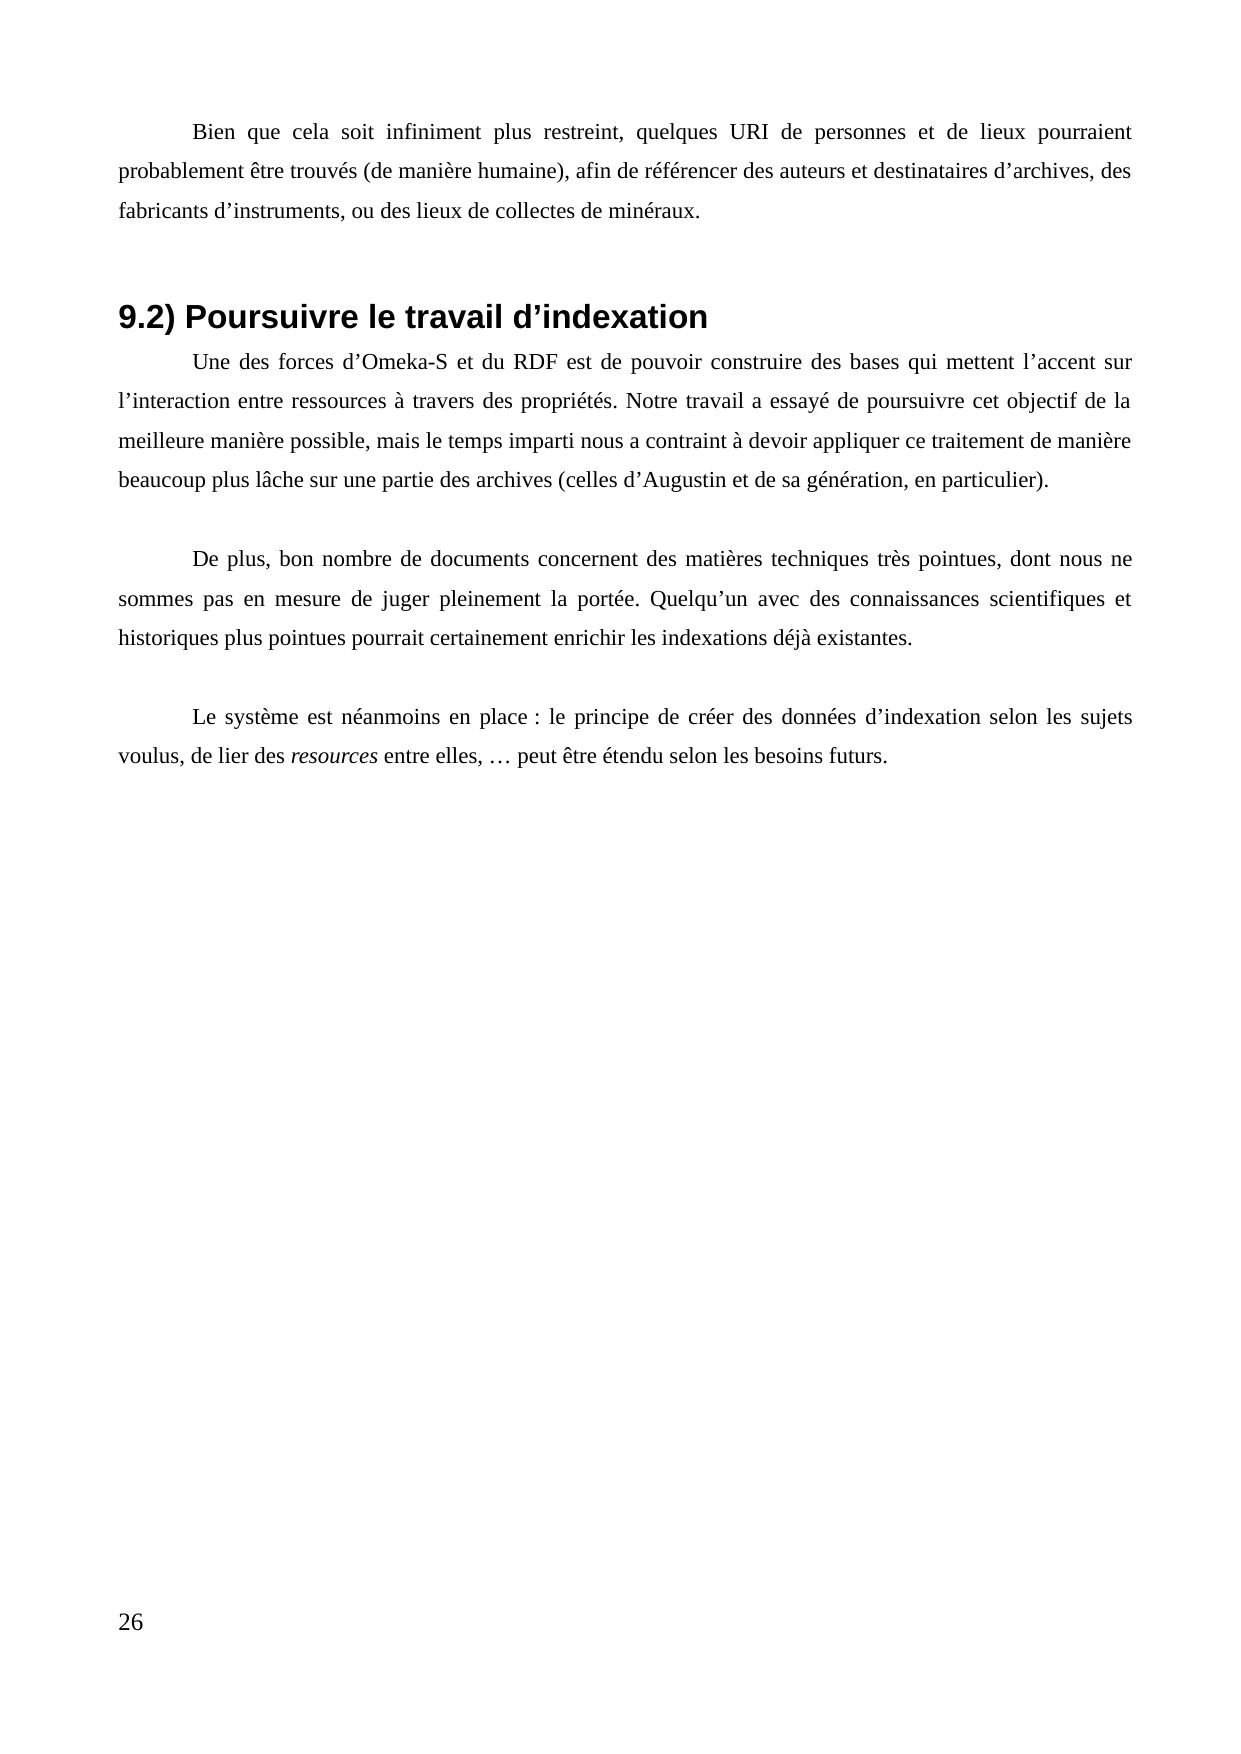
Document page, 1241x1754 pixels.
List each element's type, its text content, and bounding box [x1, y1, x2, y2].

text De plus, bon nombre de documents concernent des matières techniques très pointues, dont nous ne sommes pas en mesure de juger pleinement la portée. Quelqu’un avec des connaissances scientifiques et historiques plus pointues pourrait certainement enrichir les indexations déjà existantes. [118, 545, 1134, 651]
text Bien que cela soit infiniment plus restreint, quelques URI de personnes et de lieux pourraient probablement être trouvés (de manière humaine), afin de référencer des auteurs et destinataires d’archives, des fabricants d’instruments, ou des lieux de collectes de minéraux. [118, 118, 1134, 223]
text Une des forces d’Omeka-S et du RDF est de pouvoir construire des bases qui mettent l’accent sur l’interaction entre ressources à travers des propriétés. Notre travail a essayé de poursuivre cet objectif de la meilleure manière possible, mais le temps imparti nous a contraint à devoir appliquer ce traitement de manière beaucoup plus lâche sur une partie des archives (celles d’Augustin et de sa génération, en particulier). [118, 348, 1134, 493]
subtitle 9.2) Poursuivre le travail d’indexation [118, 297, 1134, 335]
text Le système est néanmoins en place : le principe de créer des données d’indexation selon les sujets voulus, de lier des resources entre elles, … peut être étendu selon les besoins futurs. [118, 703, 1134, 769]
